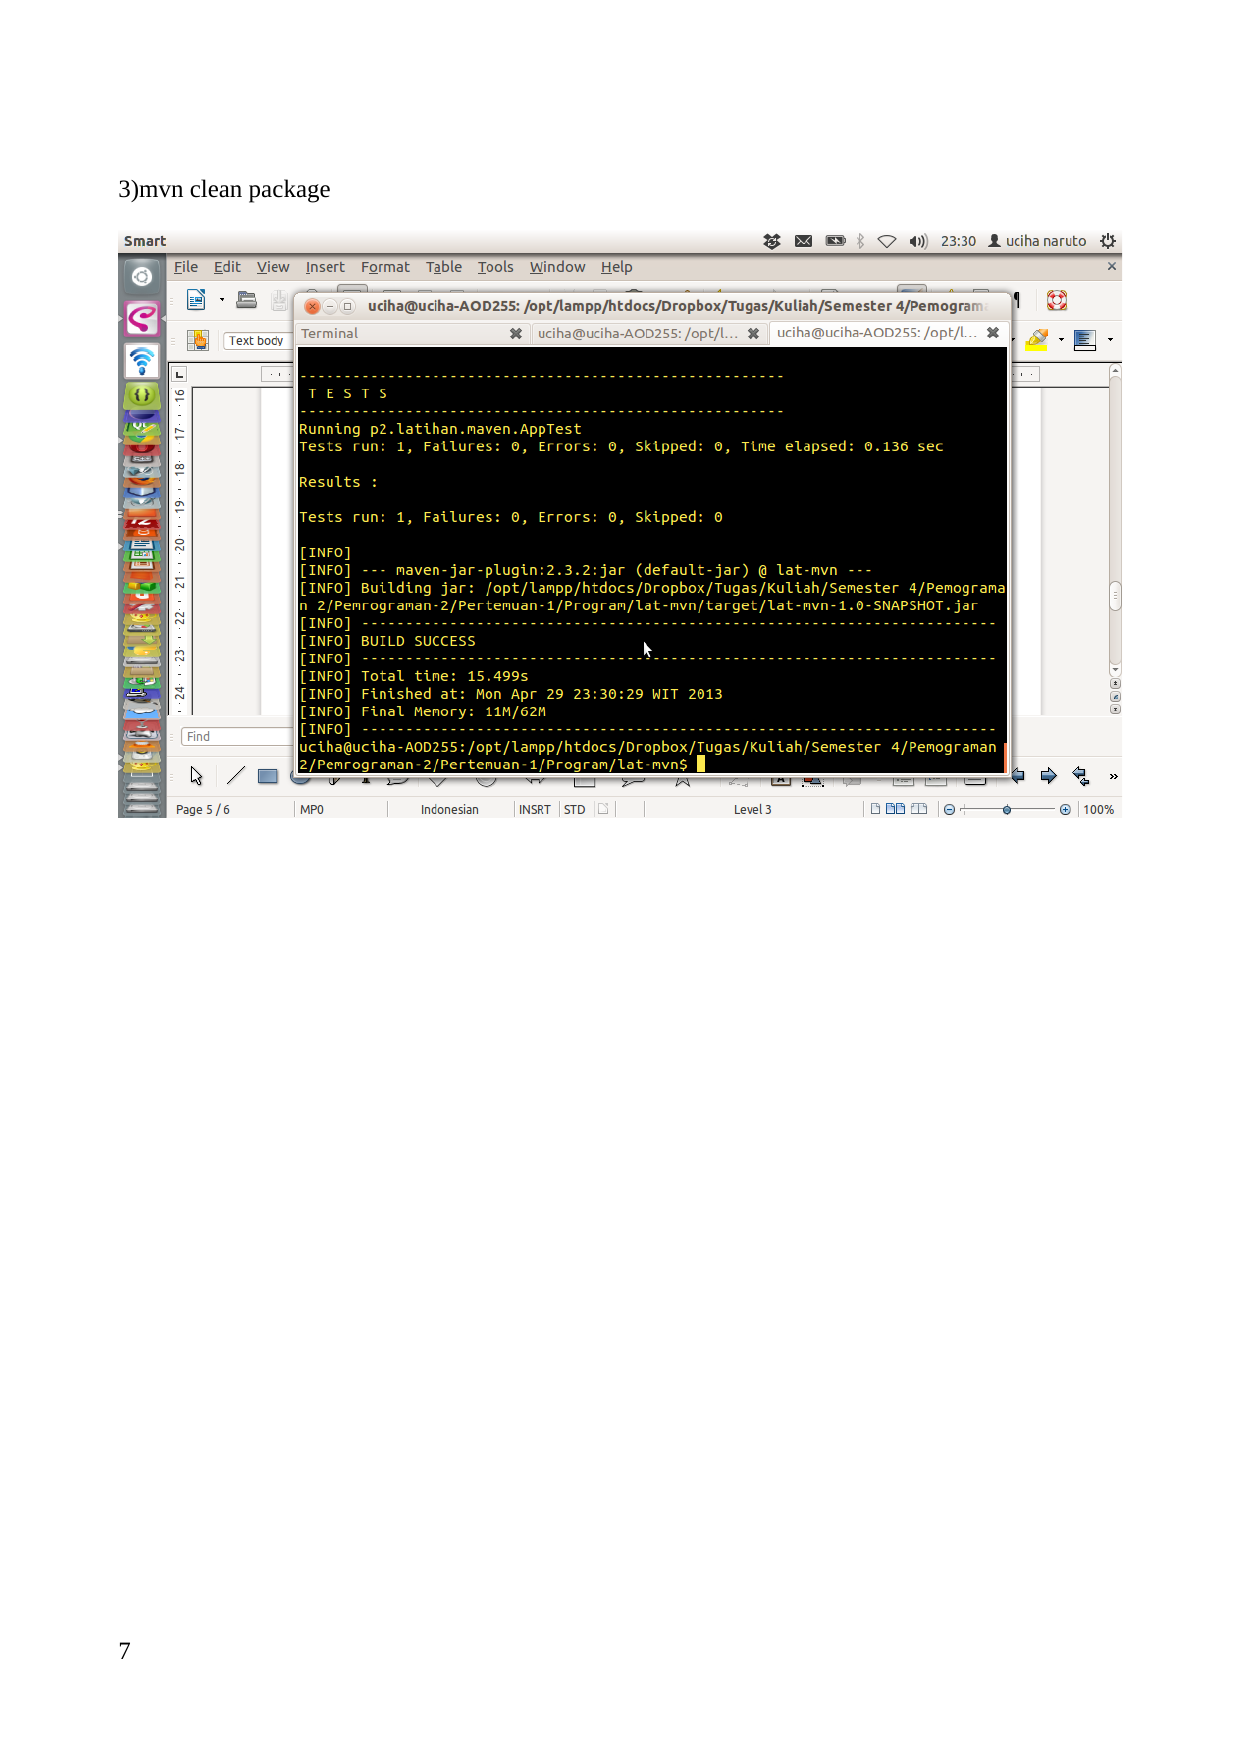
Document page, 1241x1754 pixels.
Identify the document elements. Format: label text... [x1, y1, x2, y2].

list mvn clean package [118, 174, 1122, 202]
picture [118, 229, 1123, 818]
